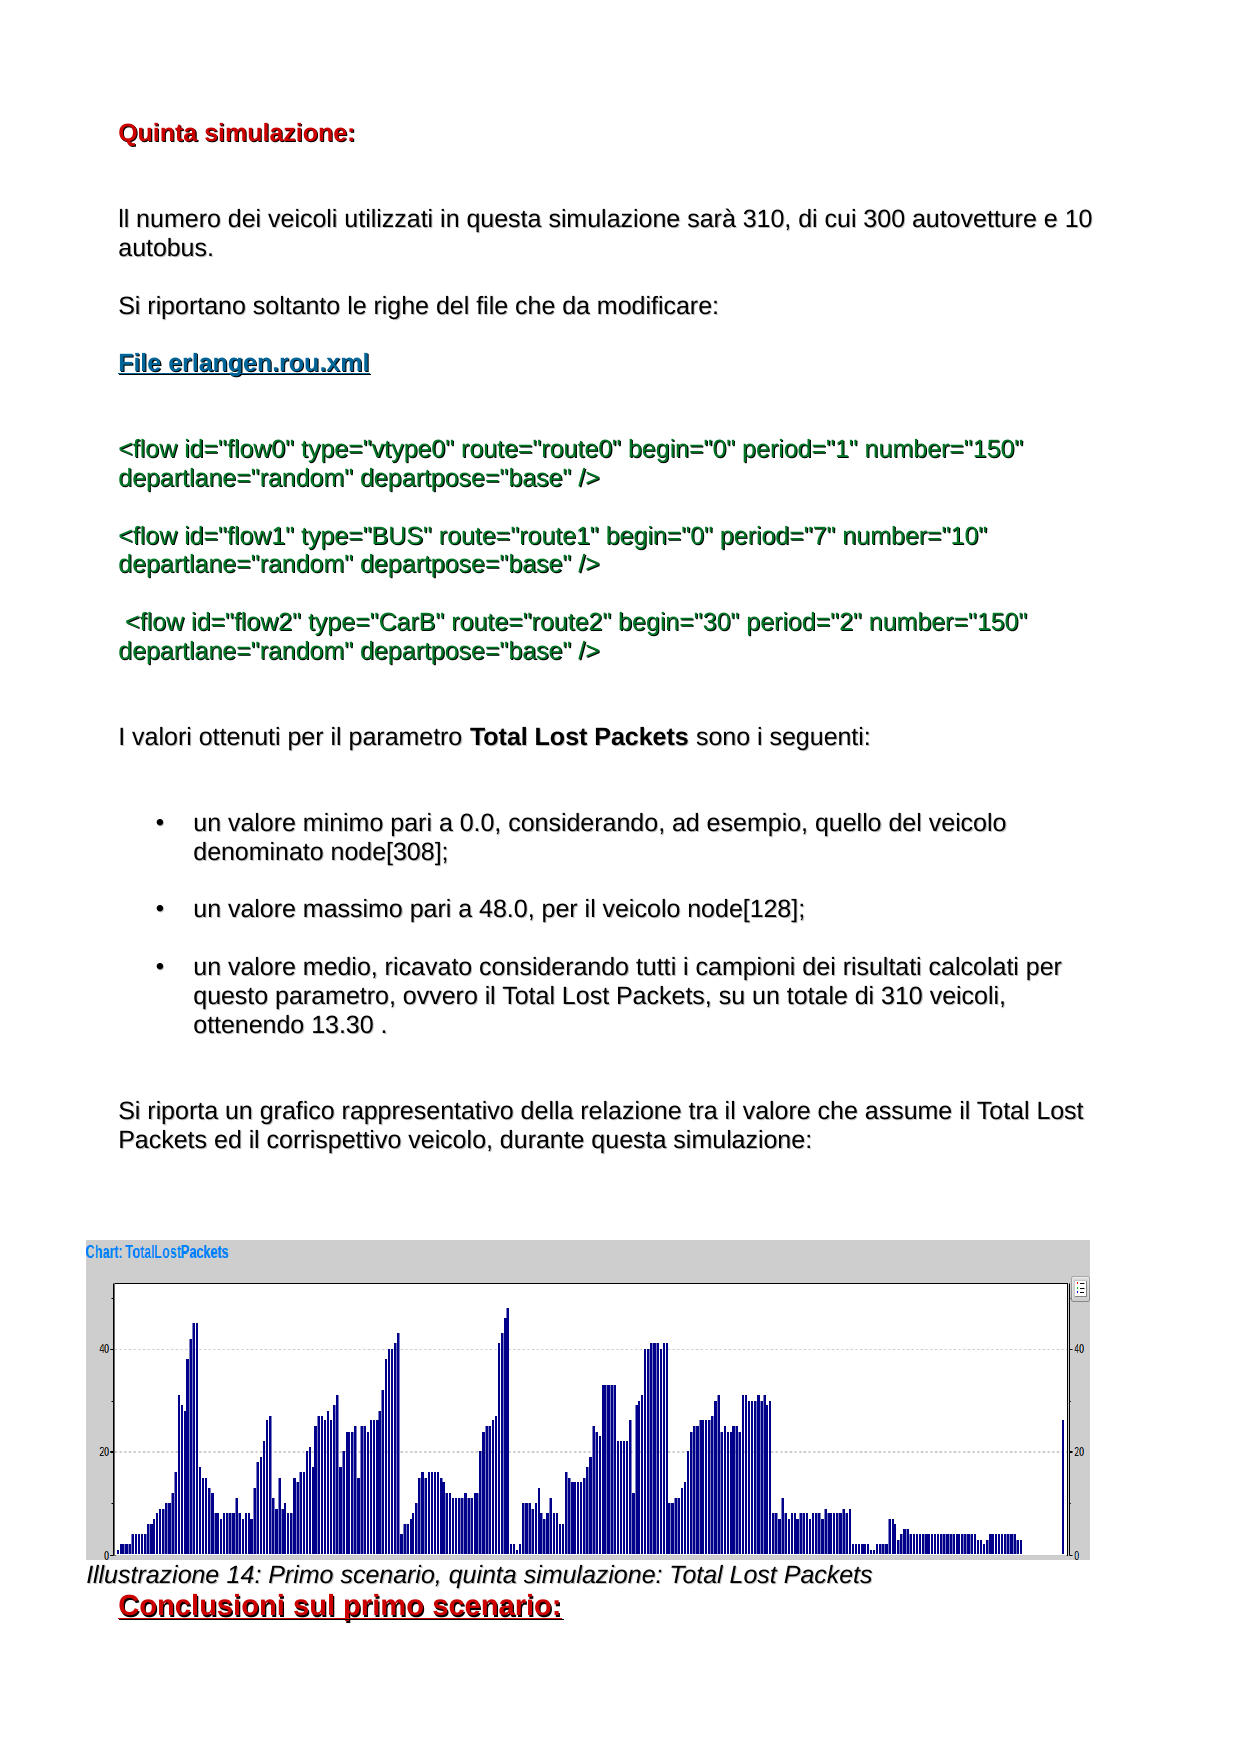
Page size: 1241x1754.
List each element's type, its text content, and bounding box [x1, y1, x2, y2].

list un valore minimo pari a 0.0, considerando, ad esempio, quello del veicolo denominato node[308]; [156, 808, 1122, 866]
text Illustrazione 14: Primo scenario, quinta simulazione: Total Lost Packets [86, 1241, 1149, 1588]
text <flow id="flow1" type="BUS" route="route1" begin="0" period="7" number="10" departlane="random" departpose="base" /> [118, 521, 1122, 578]
list un valore massimo pari a 48.0, per il veicolo node[128]; [156, 894, 1122, 923]
text ll numero dei veicoli utilizzati in questa simulazione sarà 310, di cui 300 autovetture e 10 autobus. [118, 204, 1122, 262]
picture [86, 1240, 1090, 1560]
text Si riporta un grafico rappresentativo della relazione tra il valore che assume il Total Lost Packets ed il corrispettivo veicolo, durante questa simulazione: [118, 1096, 1122, 1153]
text [118, 1211, 1122, 1228]
text <flow id="flow0" type="vtype0" route="route0" begin="0" period="1" number="150" departlane="random" departpose="base" /> [118, 434, 1122, 492]
text Si riportano soltanto le righe del file che da modificare: [118, 291, 1122, 319]
text Conclusioni sul primo scenario: [118, 1588, 1122, 1622]
text Quinta simulazione: [118, 118, 1122, 147]
text File erlangen.rou.xml [118, 348, 1122, 377]
text <flow id="flow2" type="CarB" route="route2" begin="30" period="2" number="150" departlane="random" departpose="base" /> [118, 607, 1122, 664]
list un valore medio, ricavato considerando tutti i campioni dei risultati calcolati per questo parametro, ovvero il Total Lost Packets, su un totale di 310 veicoli, ottenendo 13.30 . [156, 952, 1122, 1038]
text I valori ottenuti per il parametro Total Lost Packets sono i seguenti: [118, 722, 1122, 751]
